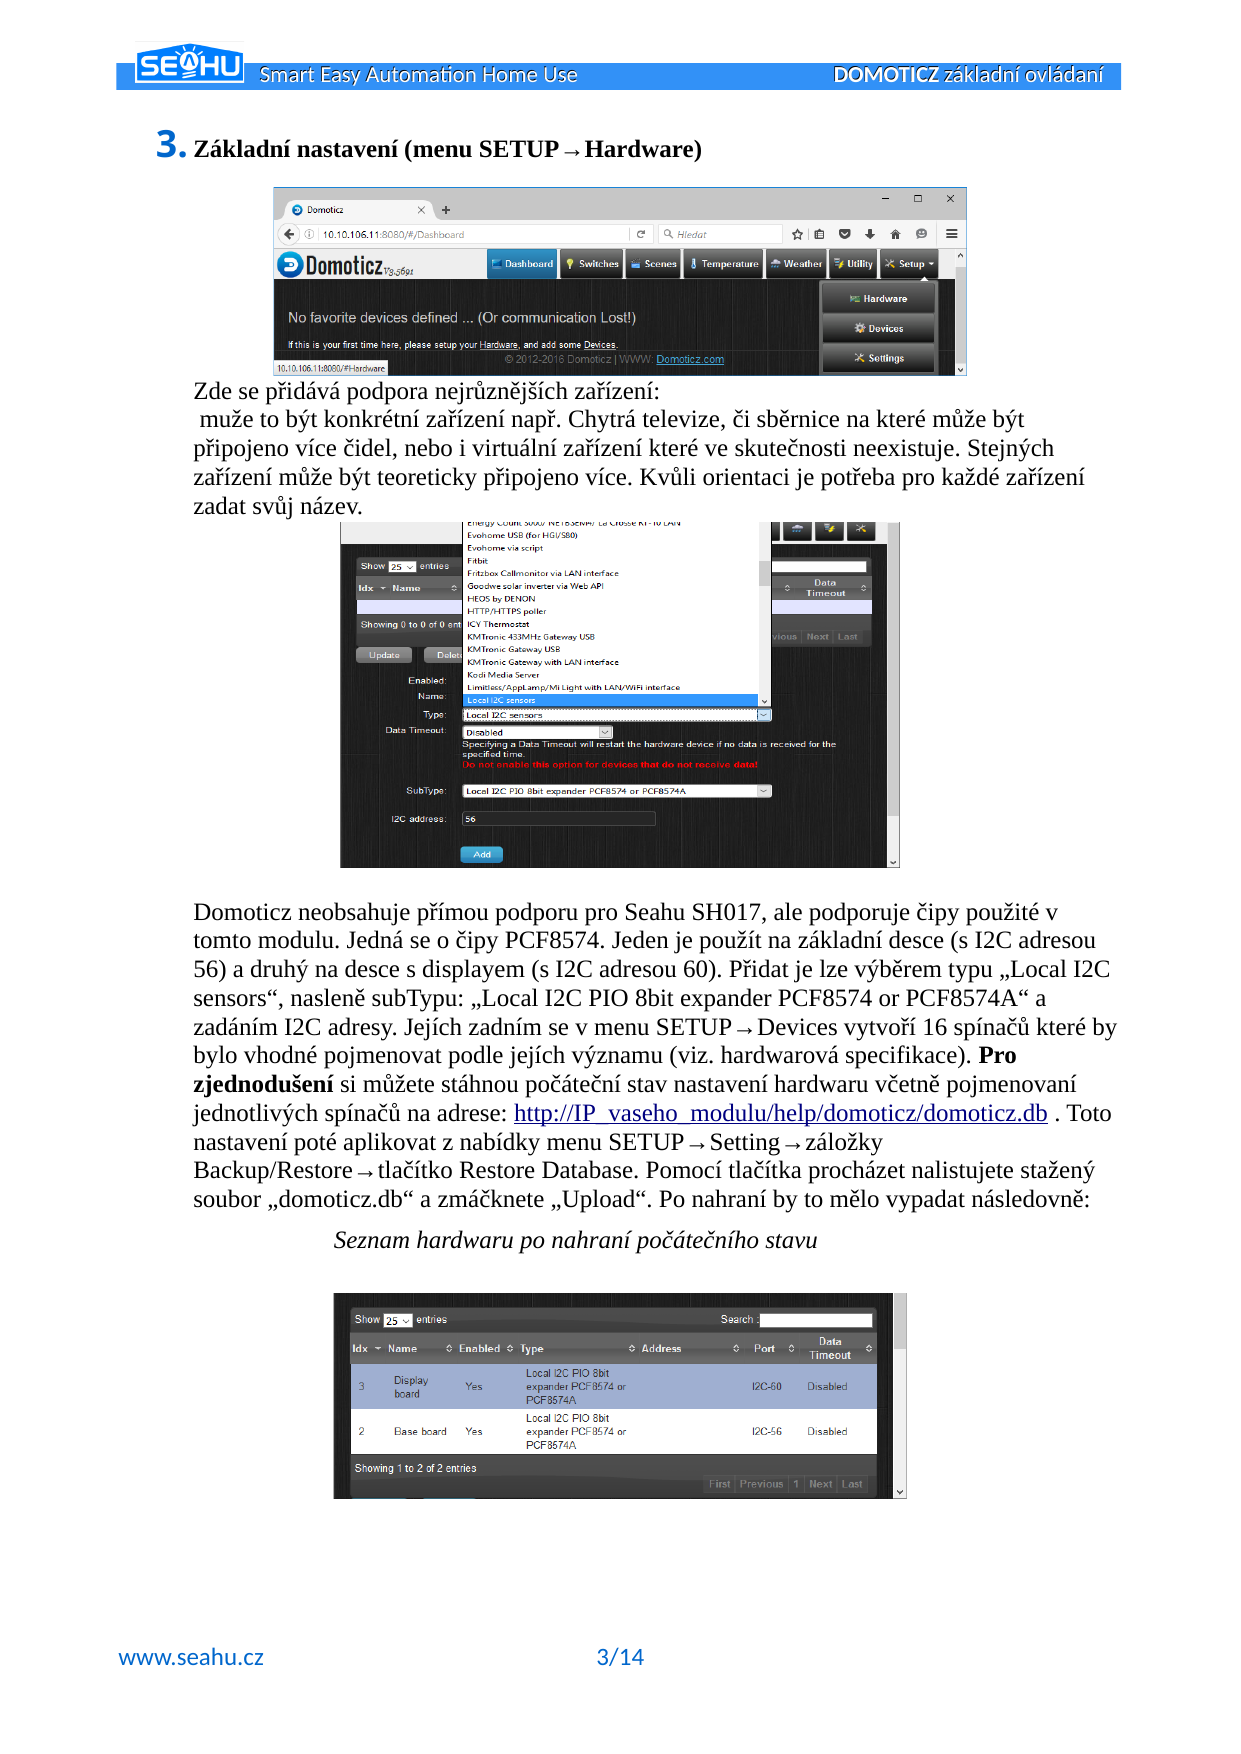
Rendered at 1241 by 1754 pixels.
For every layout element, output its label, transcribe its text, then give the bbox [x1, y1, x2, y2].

picture [333, 1293, 907, 1499]
list Základní nastavení (menu SETUP→Hardware) Zde se přidává podpora nejrůznějších zařízení: muže to být konkrétní zařízení např. Chytrá televize, či sběrnice na které může být připojeno více čidel, nebo i virtuální zařízení které ve skutečnosti neexistuje. Stejných zařízení může být teoreticky připojeno více. Kvůli orientaci je potřeba pro každé zařízení zadat svůj název. Domoticz neobsahuje přímou podporu pro Seahu SH017, ale podporuje čipy použité v tomto modulu. Jedná se o čipy PCF8574. Jeden je použít na základní desce (s I2C adresou 56) a druhý na desce s displayem (s I2C adresou 60). Přidat je lze výběrem typu „Local I2C sensors“, nasleně subTypu: „Local I2C PIO 8bit expander PCF8574 or PCF8574A“ a zadáním I2C adresy. Jejích zadním se v menu SETUP→Devices vytvoří 16 spínačů které by bylo vhodné pojmenovat podle jejích významu (viz. hardwarová specifikace). Pro zjednodušení si můžete stáhnou počáteční stav nastavení hardwaru včetně pojmenovaní jednotlivých spínačů na adrese: http://IP_vaseho_modulu/help/domoticz/domoticz.db . Toto nastavení poté aplikovat z nabídky menu SETUP→Setting→záložky Backup/Restore→tlačítko Restore Database. Pomocí tlačítka procházet nalistujete stažený soubor „domoticz.db“ a zmáčknete „Upload“. Po nahraní by to mělo vypadat následovně: [156, 118, 1122, 1213]
picture [273, 187, 967, 376]
picture [340, 522, 900, 868]
picture [135, 41, 245, 83]
list Seznam hardwaru po nahraní počátečního stavu [333, 1226, 907, 1254]
